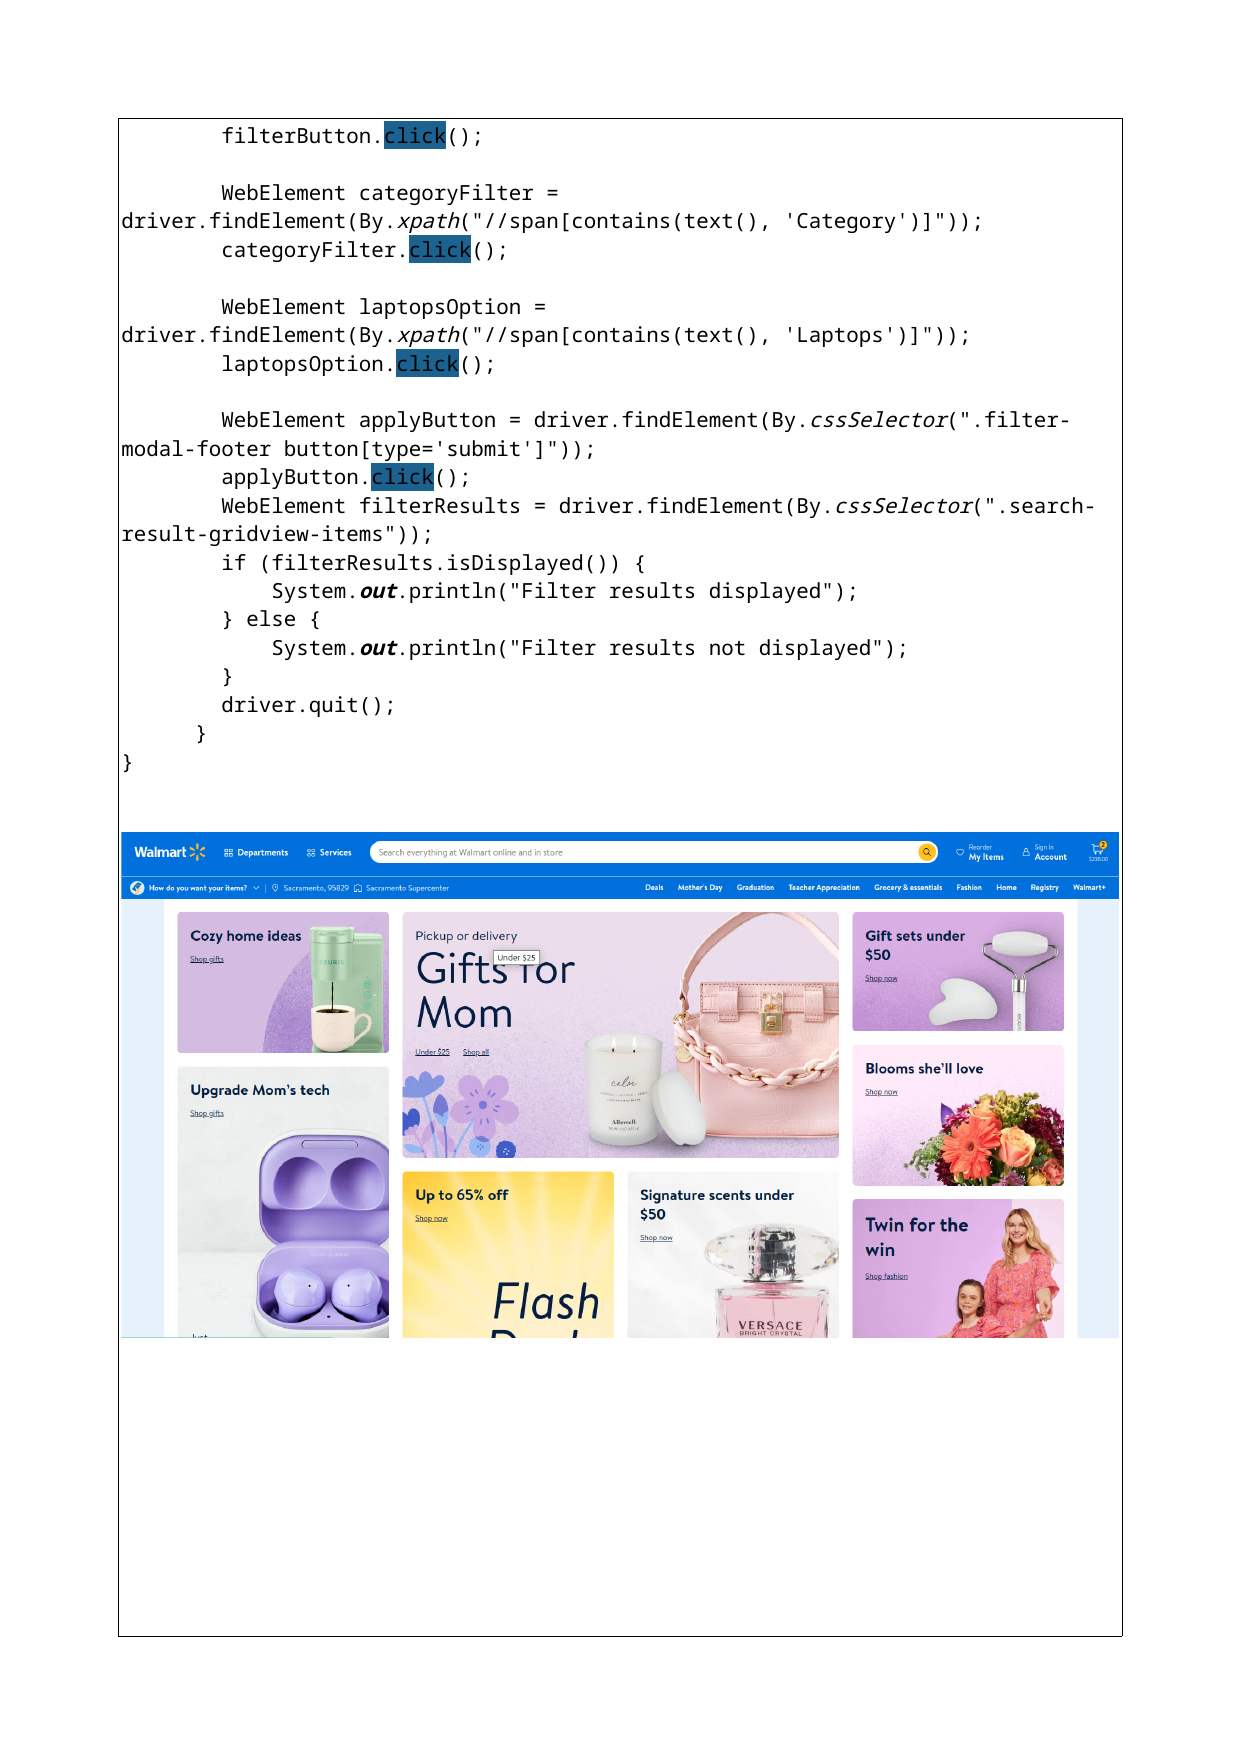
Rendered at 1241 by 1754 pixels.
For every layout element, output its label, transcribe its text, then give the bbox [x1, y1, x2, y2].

text filterButton.click(); [121, 121, 1119, 149]
text WebElement laptopsOption = driver.findElement(By.xpath("//span[contains(text(), 'Laptops')]")); [121, 292, 1119, 349]
text driver.quit(); [121, 690, 1119, 718]
text WebElement categoryFilter = driver.findElement(By.xpath("//span[contains(text(), 'Category')]")); [121, 178, 1119, 235]
picture [121, 832, 1119, 1338]
text WebElement applyButton = driver.findElement(By.cssSelector(".filter-modal-footer button[type='submit']")); [121, 406, 1119, 462]
text applyButton.click(); [121, 462, 1119, 491]
text System.out.println("Filter results displayed"); [121, 576, 1119, 604]
text } [121, 661, 1119, 690]
text } [121, 747, 1119, 775]
text WebElement filterResults = driver.findElement(By.cssSelector(".search-result-gridview-items")); [121, 491, 1119, 548]
text if (filterResults.isDisplayed()) { [121, 548, 1119, 576]
text categoryFilter.click(); [121, 235, 1119, 263]
text } [121, 718, 1119, 747]
text } else { [121, 604, 1119, 633]
text System.out.println("Filter results not displayed"); [121, 633, 1119, 661]
text laptopsOption.click(); [121, 349, 1119, 377]
